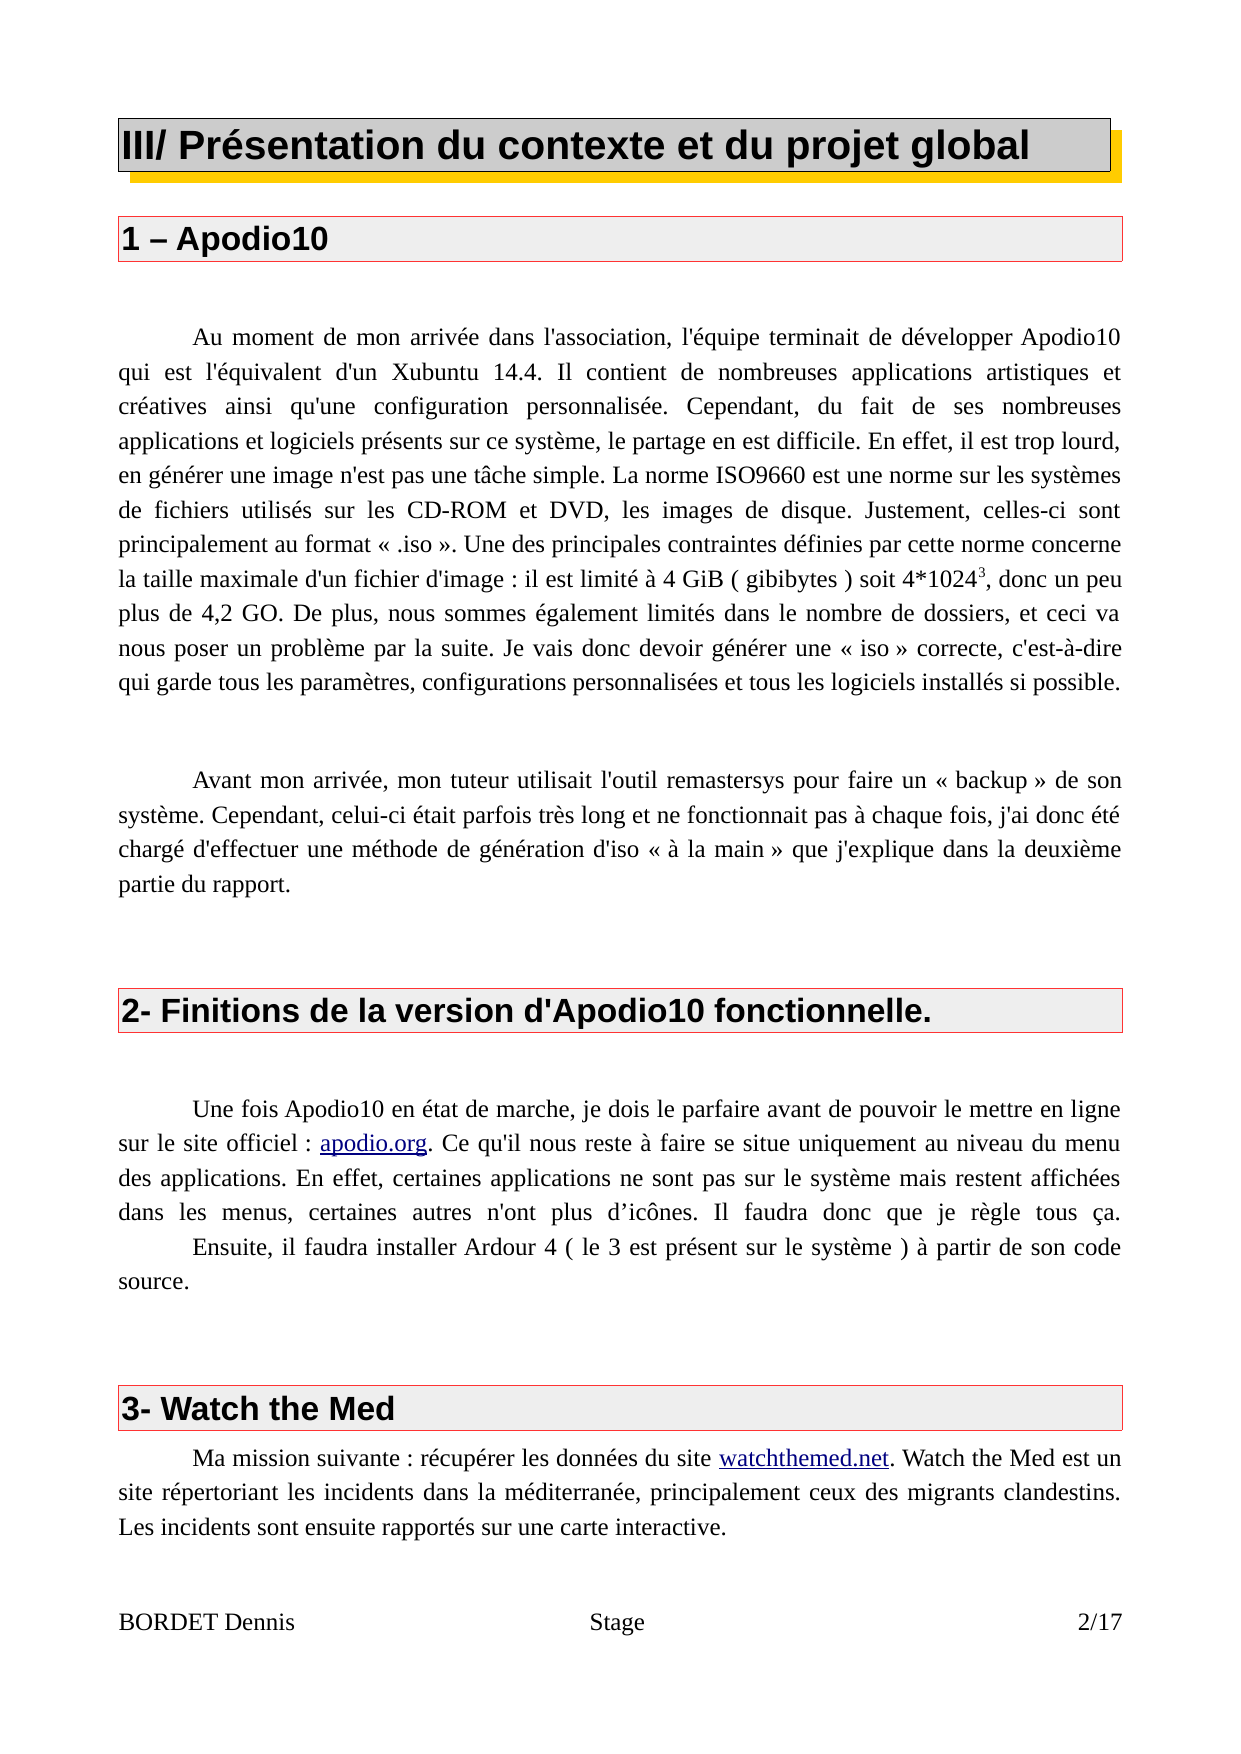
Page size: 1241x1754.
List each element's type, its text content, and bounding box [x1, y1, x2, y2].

text Au moment de mon arrivée dans l'association, l'équipe terminait de développer Apodio10 qui est l'équivalent d'un Xubuntu 14.4. Il contient de nombreuses applications artistiques et créatives ainsi qu'une configuration personnalisée. Cependant, du fait de ses nombreuses applications et logiciels présents sur ce système, le partage en est difficile. En effet, il est trop lourd, en générer une image n'est pas une tâche simple. La norme ISO9660 est une norme sur les systèmes de fichiers utilisés sur les CD-ROM et DVD, les images de disque. Justement, celles-ci sont principalement au format « .iso ». Une des principales contraintes définies par cette norme concerne la taille maximale d'un fichier d'image : il est limité à 4 GiB ( gibibytes ) soit 4*10243, donc un peu plus de 4,2 GO. De plus, nous sommes également limités dans le nombre de dossiers, et ceci va nous poser un problème par la suite. Je vais donc devoir générer une « iso » correcte, c'est-à-dire qui garde tous les paramètres, configurations personnalisées et tous les logiciels installés si possible. [118, 322, 1122, 696]
subtitle 3- Watch the Med [119, 1386, 1122, 1430]
text Ma mission suivante : récupérer les données du site watchthemed.net. Watch the Med est un site répertoriant les incidents dans la méditerranée, principalement ceux des migrants clandestins. Les incidents sont ensuite rapportés sur une carte interactive. [118, 1443, 1122, 1540]
text Une fois Apodio10 en état de marche, je dois le parfaire avant de pouvoir le mettre en ligne sur le site officiel : apodio.org. Ce qu'il nous reste à faire se situe uniquement au niveau du menu des applications. En effet, certaines applications ne sont pas sur le système mais restent affichées dans les menus, certaines autres n'ont plus d’icônes. Il faudra donc que je règle tous ça. Ensuite, il faudra installer Ardour 4 ( le 3 est présent sur le système ) à partir de son code source. [118, 1094, 1122, 1295]
subtitle III/ Présentation du contexte et du projet global [119, 119, 1110, 171]
text Avant mon arrivée, mon tuteur utilisait l'outil remastersys pour faire un « backup » de son système. Cependant, celui-ci était parfois très long et ne fonctionnait pas à chaque fois, j'ai donc été chargé d'effectuer une méthode de génération d'iso « à la main » que j'explique dans la deuxième partie du rapport. [118, 765, 1122, 898]
subtitle 2- Finitions de la version d'Apodio10 fonctionnelle. [119, 989, 1122, 1032]
subtitle 1 – Apodio10 [119, 217, 1122, 261]
